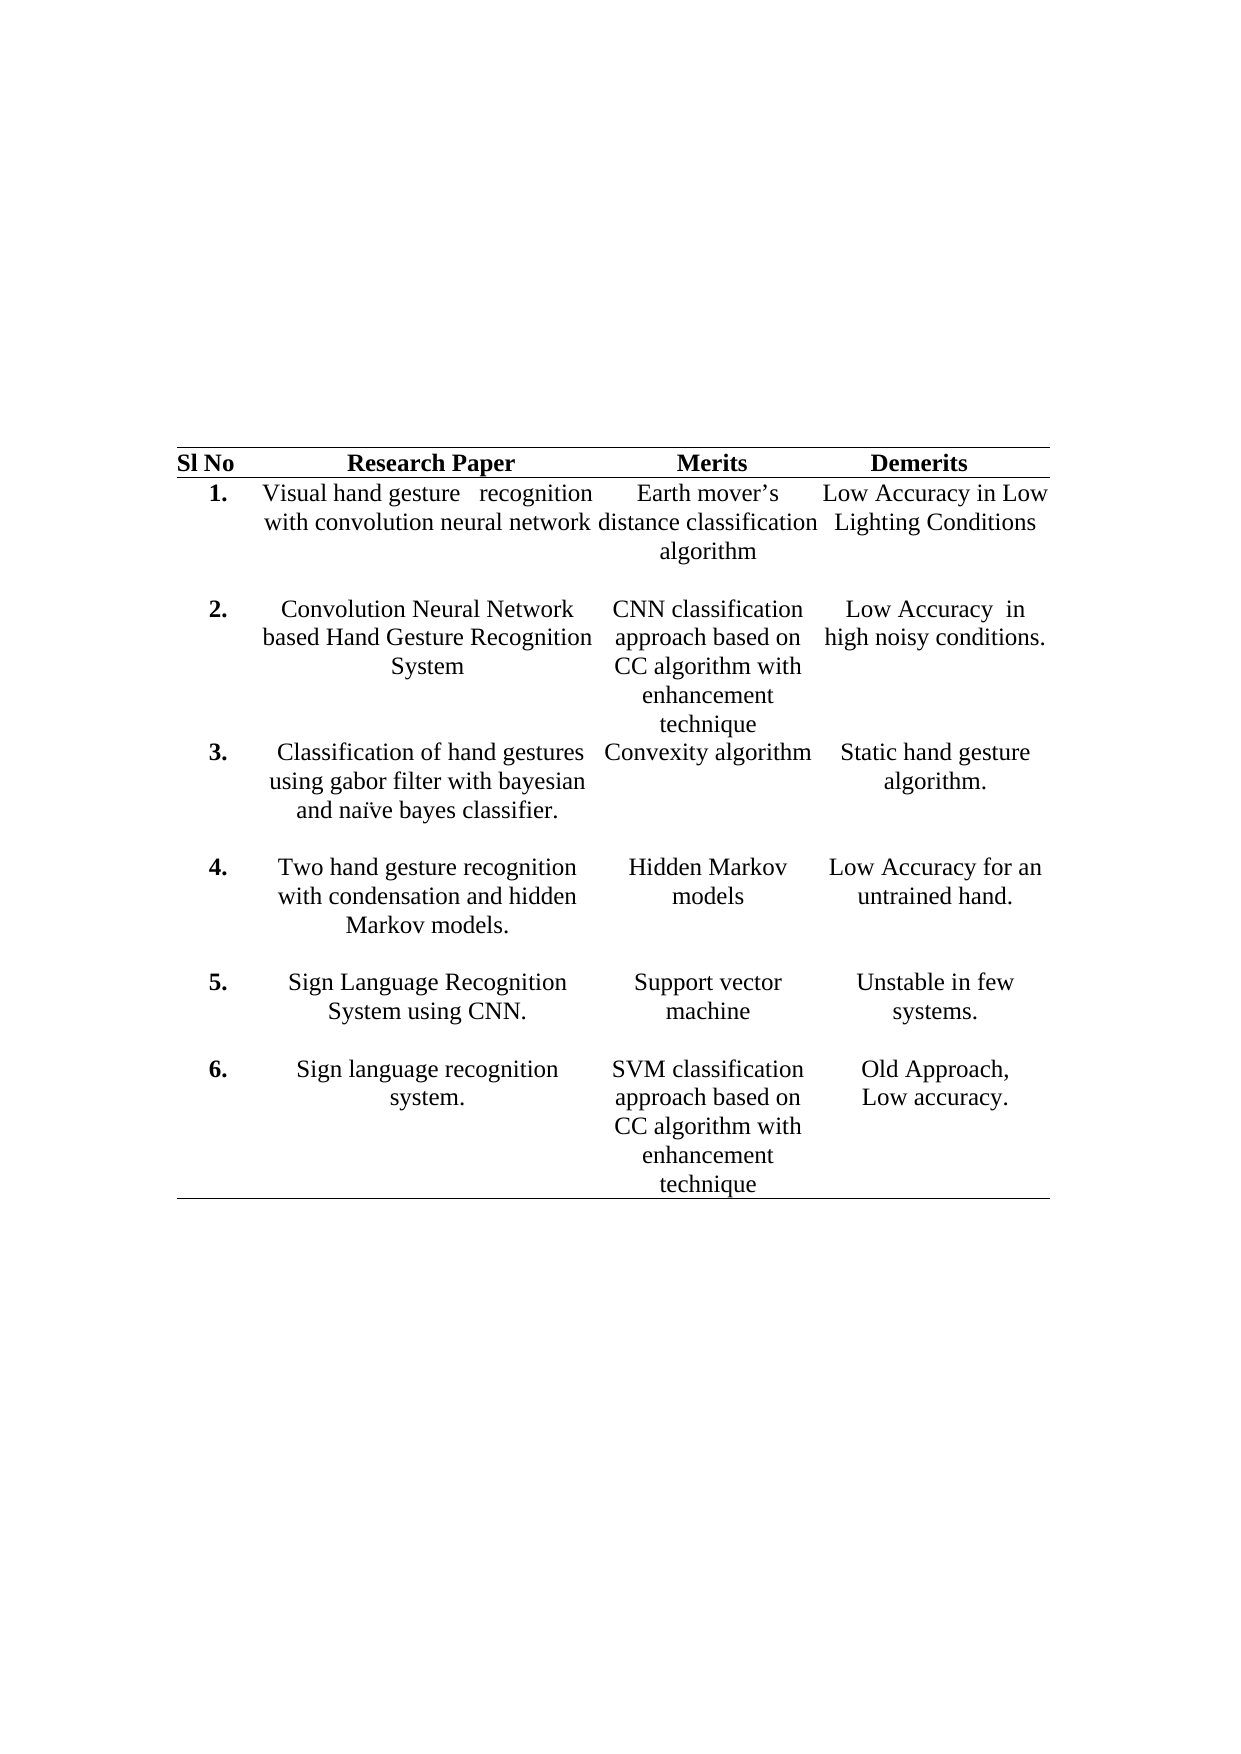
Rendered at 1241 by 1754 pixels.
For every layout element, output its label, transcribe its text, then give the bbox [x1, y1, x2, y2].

table_cell 5. [177, 968, 259, 1054]
table_cell Convolution Neural Network based Hand Gesture Recognition System [259, 594, 595, 737]
table_cell 1. [177, 478, 259, 594]
table_cell CNN classification approach based on CC algorithm with enhancement technique [595, 594, 820, 737]
table_cell Sign language recognition system. [259, 1054, 595, 1197]
table_header Demerits [820, 448, 1050, 477]
table_cell Low Accuracy for an untrained hand. [820, 853, 1050, 967]
table_cell Sign Language Recognition System using CNN. [259, 968, 595, 1054]
table_cell Classification of hand gestures using gabor filter with bayesian and naı̈ve bayes classifier. [259, 738, 595, 852]
table_cell 3. [177, 738, 259, 852]
table_cell Hidden Markov models [595, 853, 820, 967]
table_cell 4. [177, 853, 259, 967]
table_cell Low Accuracy in high noisy conditions. [820, 594, 1050, 737]
table_cell Two hand gesture recognition with condensation and hidden Markov models. [259, 853, 595, 967]
table_header Merits [595, 448, 820, 477]
table_cell Earth mover’s distance classification algorithm [595, 478, 820, 594]
table_cell Low Accuracy in Low Lighting Conditions [820, 478, 1050, 594]
table_cell Support vector machine [595, 968, 820, 1054]
table_cell 6. [177, 1054, 259, 1197]
table_cell Convexity algorithm [595, 738, 820, 852]
table_cell Unstable in few systems. [820, 968, 1050, 1054]
table_header Sl No [177, 448, 259, 477]
table_cell Static hand gesture algorithm. [820, 738, 1050, 852]
table_header Research Paper [259, 448, 595, 477]
table_cell Visual hand gesture recognition with convolution neural network [259, 478, 595, 594]
table_cell Old Approach, Low accuracy. [820, 1054, 1050, 1197]
table_cell 2. [177, 594, 259, 737]
table_cell SVM classification approach based on CC algorithm with enhancement technique [595, 1054, 820, 1197]
